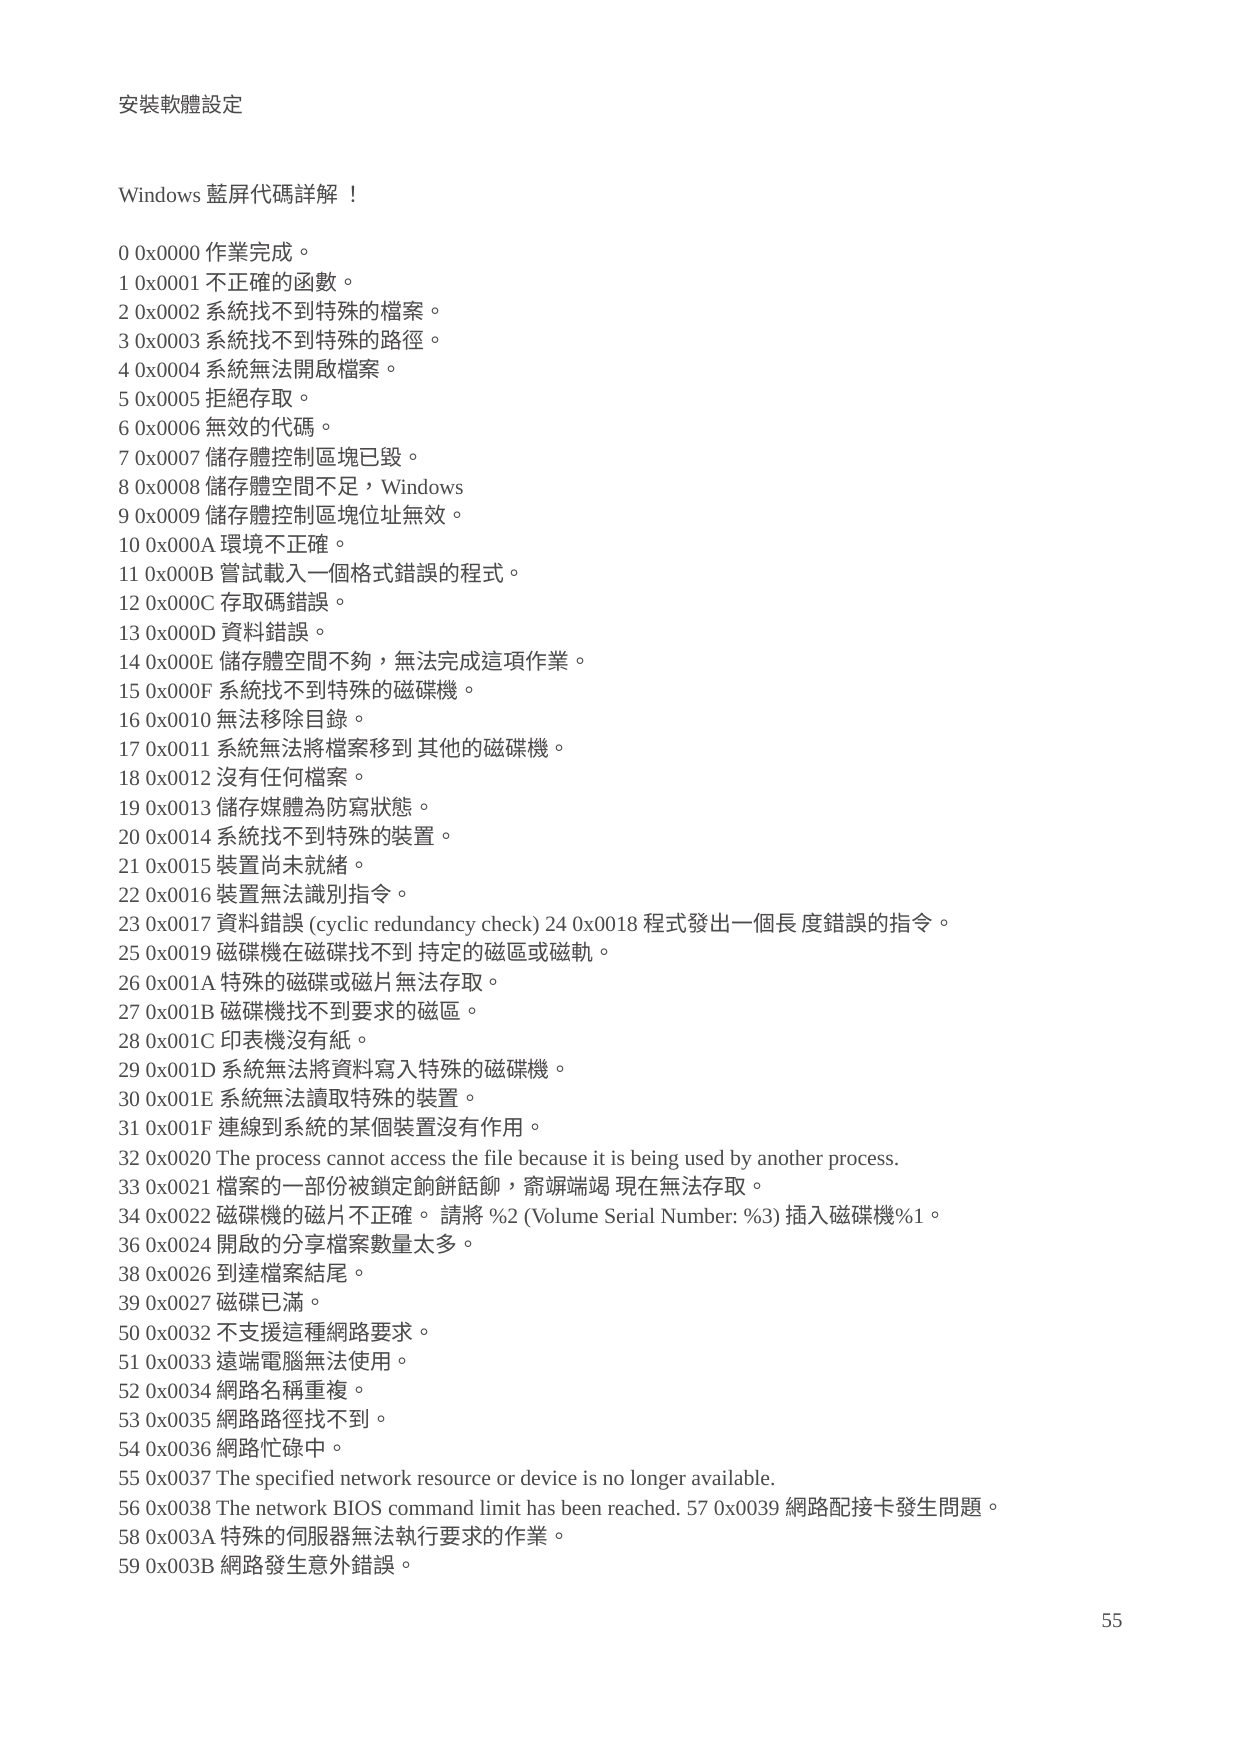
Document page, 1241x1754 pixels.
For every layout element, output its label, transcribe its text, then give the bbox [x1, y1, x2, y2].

text 23 0x0017 資料錯誤 (cyclic redundancy check) 24 0x0018 程式發出一個長 度錯誤的指令。 [118, 908, 1122, 937]
text 16 0x0010 無法移除目錄。 [118, 704, 1122, 733]
text 0 0x0000 作業完成。 [118, 237, 1122, 267]
text 27 0x001B 磁碟機找不到要求的磁區。 [118, 996, 1122, 1025]
text 51 0x0033 遠端電腦無法使用。 [118, 1346, 1122, 1375]
text 4 0x0004 系統無法開啟檔案。 [118, 354, 1122, 383]
text 50 0x0032 不支援這種網路要求。 [118, 1317, 1122, 1346]
text 3 0x0003 系統找不到特殊的路徑。 [118, 325, 1122, 354]
text 33 0x0021 檔案的一部份被鎖定餉餅餂飹，窬竮端竭 現在無法存取。 [118, 1171, 1122, 1200]
text 17 0x0011 系統無法將檔案移到 其他的磁碟機。 [118, 733, 1122, 762]
text 2 0x0002 系統找不到特殊的檔案。 [118, 296, 1122, 325]
text 6 0x0006 無效的代碼。 [118, 412, 1122, 442]
text 14 0x000E 儲存體空間不夠，無法完成這項作業。 [118, 646, 1122, 675]
text 55 0x0037 The specified network resource or device is no longer available. [118, 1462, 1122, 1492]
text 58 0x003A 特殊的伺服器無法執行要求的作業。 [118, 1521, 1122, 1550]
text 8 0x0008 儲存體空間不足，Windows [118, 471, 1122, 500]
text 9 0x0009 儲存體控制區塊位址無效。 [118, 500, 1122, 529]
text 18 0x0012 沒有任何檔案。 [118, 762, 1122, 792]
text 20 0x0014 系統找不到特殊的裝置。 [118, 821, 1122, 850]
text 32 0x0020 The process cannot access the file because it is being used by another process. [118, 1142, 1122, 1171]
text 5 0x0005 拒絕存取。 [118, 383, 1122, 412]
text 22 0x0016 裝置無法識別指令。 [118, 879, 1122, 908]
text 39 0x0027 磁碟已滿。 [118, 1287, 1122, 1317]
text 31 0x001F 連線到系統的某個裝置沒有作用。 [118, 1112, 1122, 1142]
text 30 0x001E 系統無法讀取特殊的裝置。 [118, 1083, 1122, 1112]
text 29 0x001D 系統無法將資料寫入特殊的磁碟機。 [118, 1054, 1122, 1083]
text 36 0x0024 開啟的分享檔案數量太多。 [118, 1229, 1122, 1258]
text 11 0x000B 嘗試載入一個格式錯誤的程式。 [118, 558, 1122, 587]
text 38 0x0026 到達檔案結尾。 [118, 1258, 1122, 1287]
text 7 0x0007 儲存體控制區塊已毀。 [118, 442, 1122, 471]
text 25 0x0019 磁碟機在磁碟找不到 持定的磁區或磁軌。 [118, 937, 1122, 967]
text 21 0x0015 裝置尚未就緒。 [118, 850, 1122, 879]
text 26 0x001A 特殊的磁碟或磁片無法存取。 [118, 967, 1122, 996]
text 12 0x000C 存取碼錯誤。 [118, 587, 1122, 617]
text 59 0x003B 網路發生意外錯誤。 [118, 1550, 1122, 1579]
text 19 0x0013 儲存媒體為防寫狀態。 [118, 792, 1122, 821]
text 53 0x0035 網路路徑找不到。 [118, 1404, 1122, 1433]
text 34 0x0022 磁碟機的磁片不正確。 請將 %2 (Volume Serial Number: %3) 插入磁碟機%1。 [118, 1200, 1122, 1229]
text 52 0x0034 網路名稱重複。 [118, 1375, 1122, 1404]
text 54 0x0036 網路忙碌中。 [118, 1433, 1122, 1462]
text 15 0x000F 系統找不到特殊的磁碟機。 [118, 675, 1122, 704]
text Windows 藍屏代碼詳解 ！ [118, 179, 1122, 208]
text 28 0x001C 印表機沒有紙。 [118, 1025, 1122, 1054]
text 1 0x0001 不正確的函數。 [118, 267, 1122, 296]
text 10 0x000A 環境不正確。 [118, 529, 1122, 558]
text 56 0x0038 The network BIOS command limit has been reached. 57 0x0039 網路配接卡發生問題。 [118, 1492, 1122, 1521]
text 13 0x000D 資料錯誤。 [118, 617, 1122, 646]
